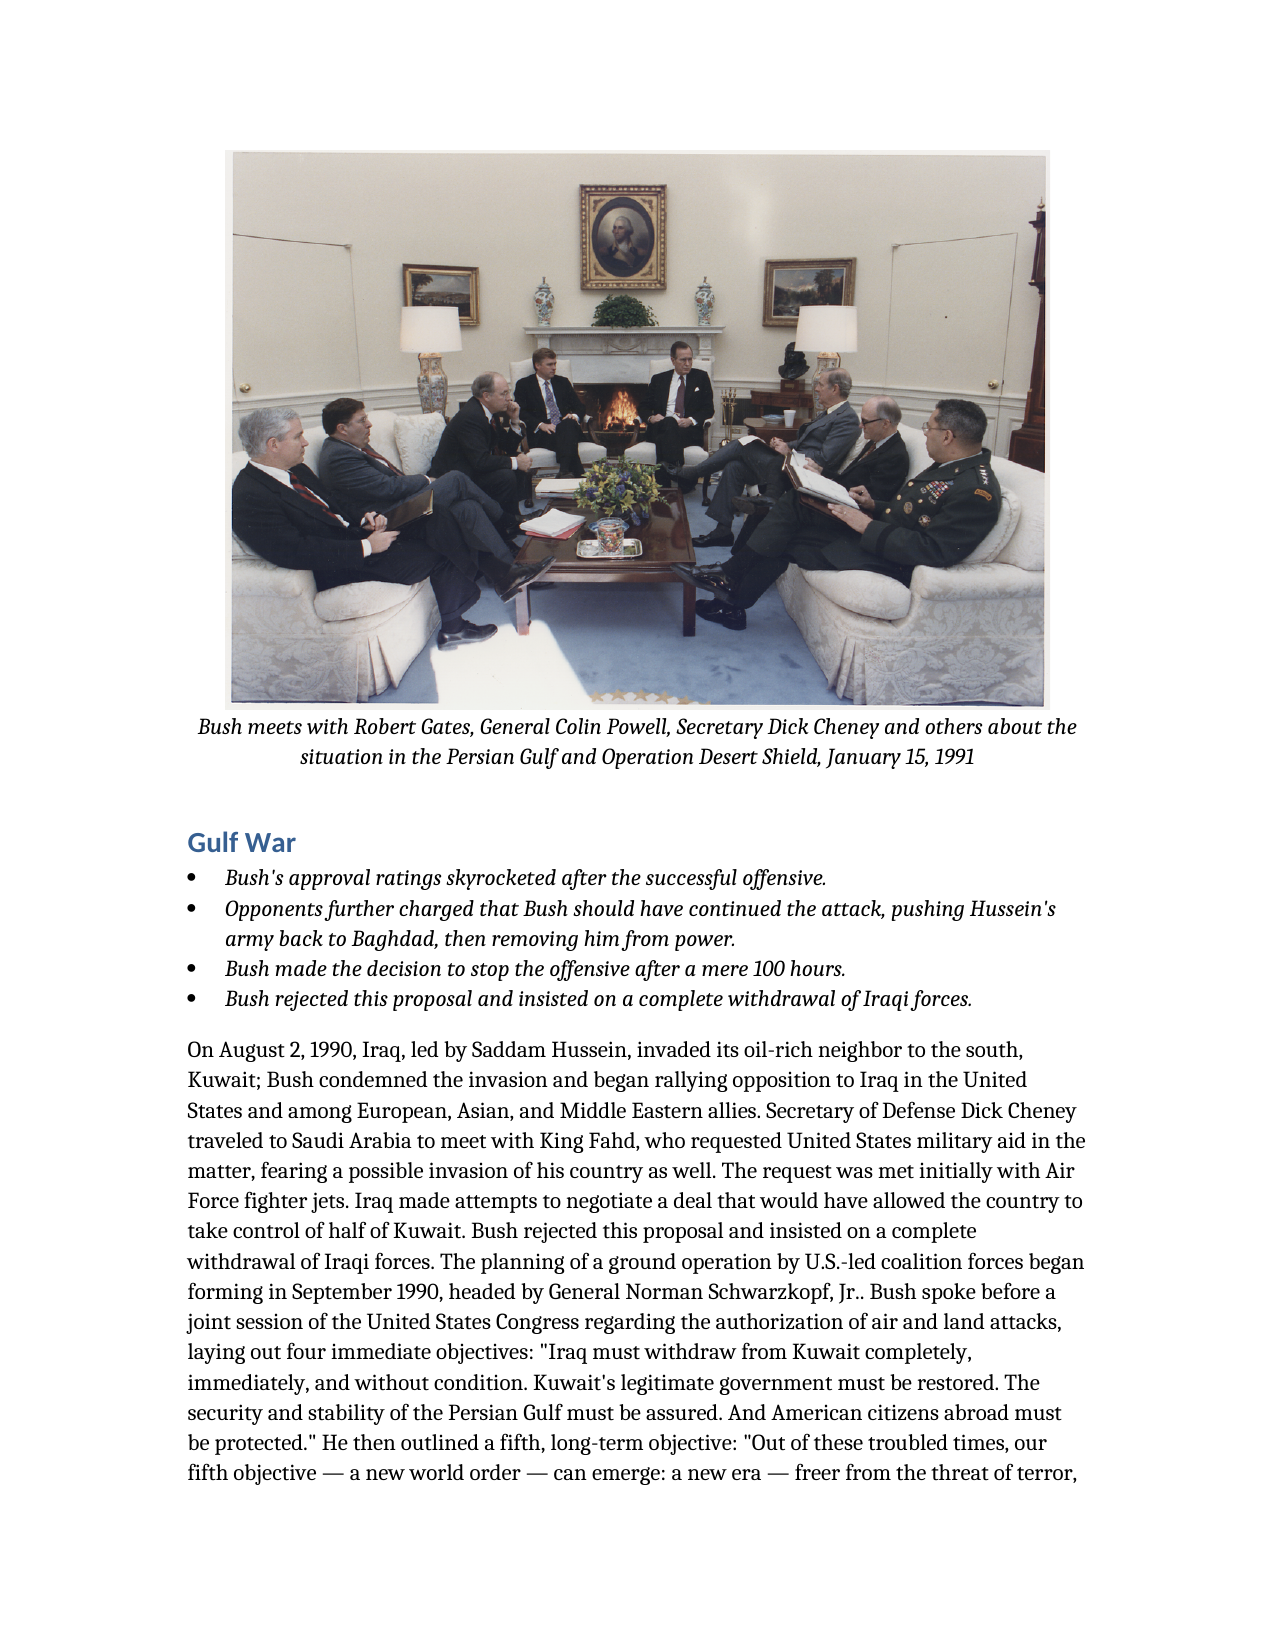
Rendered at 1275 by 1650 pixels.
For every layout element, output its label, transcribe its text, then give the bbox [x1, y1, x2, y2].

list Bush rejected this proposal and insisted on a complete withdrawal of Iraqi forces. [187, 986, 1087, 1012]
picture [225, 150, 1050, 710]
list Opponents further charged that Bush should have continued the attack, pushing Hussein's army back to Baghdad, then removing him from power. [187, 895, 1087, 952]
text Bush meets with Robert Gates, General Colin Powell, Secretary Dick Cheney and others about the situation in the Persian Gulf and Operation Desert Shield, January 15, 1991 [187, 150, 1087, 770]
subtitle Gulf War [187, 824, 1087, 860]
list Bush's approval ratings skyrocketed after the successful offensive. [187, 865, 1087, 892]
text On August 2, 1990, Iraq, led by Saddam Hussein, invaded its oil-rich neighbor to the south, Kuwait; Bush condemned the invasion and began rallying opposition to Iraq in the United States and among European, Asian, and Middle Eastern allies. Secretary of Defense Dick Cheney traveled to Saudi Arabia to meet with King Fahd, who requested United States military aid in the matter, fearing a possible invasion of his country as well. The request was met initially with Air Force fighter jets. Iraq made attempts to negotiate a deal that would have allowed the country to take control of half of Kuwait. Bush rejected this proposal and insisted on a complete withdrawal of Iraqi forces. The planning of a ground operation by U.S.-led coalition forces began forming in September 1990, headed by General Norman Schwarzkopf, Jr.. Bush spoke before a joint session of the United States Congress regarding the authorization of air and land attacks, laying out four immediate objectives: "Iraq must withdraw from Kuwait completely, immediately, and without condition. Kuwait's legitimate government must be restored. The security and stability of the Persian Gulf must be assured. And American citizens abroad must be protected." He then outlined a fifth, long-term objective: "Out of these troubled times, our fifth objective — a new world order — can emerge: a new era — freer from the threat of terror, [187, 1037, 1087, 1486]
list Bush made the decision to stop the offensive after a mere 100 hours. [187, 956, 1087, 982]
